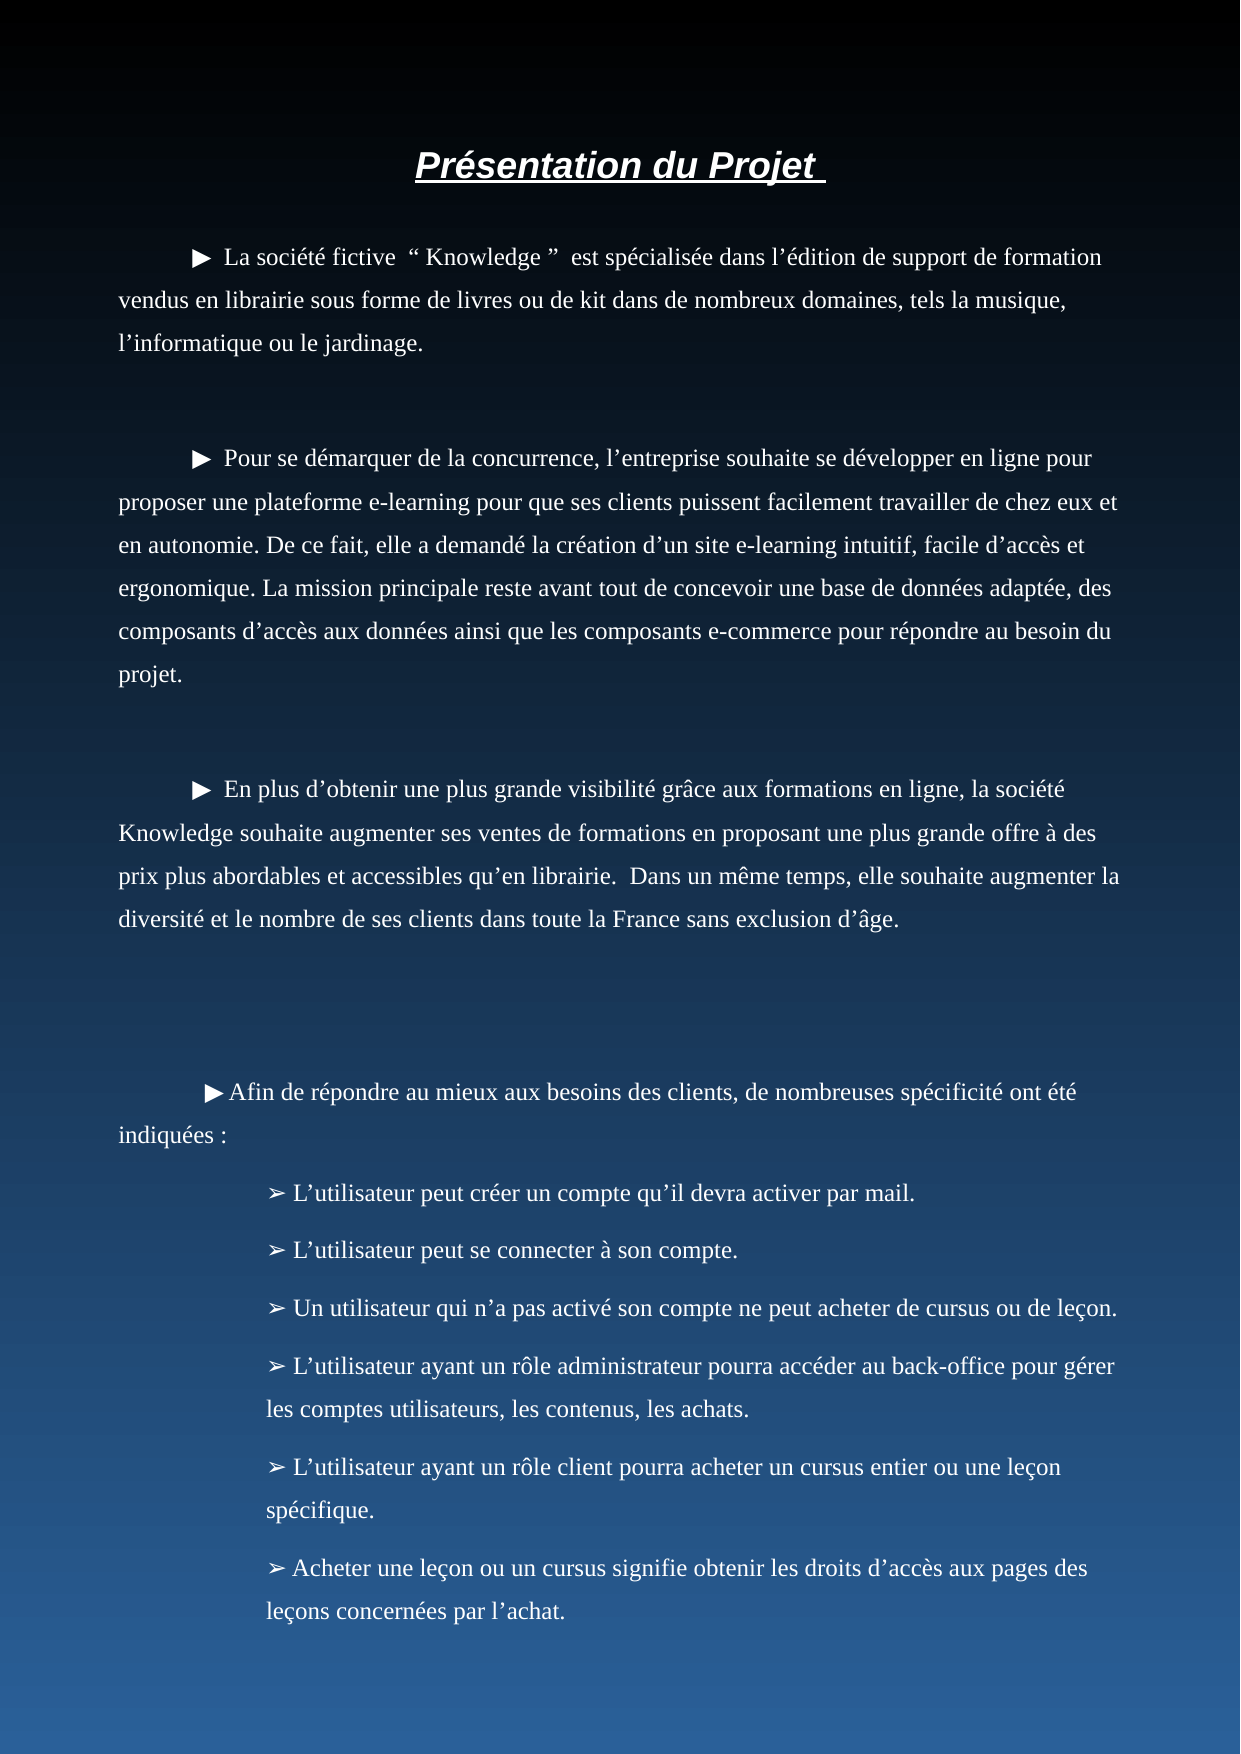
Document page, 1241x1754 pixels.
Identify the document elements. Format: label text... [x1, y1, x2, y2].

text ▶ Pour se démarquer de la concurrence, l’entreprise souhaite se développer en ligne pour proposer une plateforme e-learning pour que ses clients puissent facilement travailler de chez eux et en autonomie. De ce fait, elle a demandé la création d’un site e-learning intuitif, facile d’accès et ergonomique. La mission principale reste avant tout de concevoir une base de données adaptée, des composants d’accès aux données ainsi que les composants e-commerce pour répondre au besoin du projet. [118, 443, 1122, 688]
text ➢ L’utilisateur peut se connecter à son compte. [118, 1236, 1122, 1264]
text ➢ L’utilisateur ayant un rôle administrateur pourra accéder au back-office pour gérer les comptes utilisateurs, les contenus, les achats. [118, 1351, 1122, 1423]
text ▶ Afin de répondre au mieux aux besoins des clients, de nombreuses spécificité ont été indiquées : [118, 1077, 1122, 1149]
text ➢ Un utilisateur qui n’a pas activé son compte ne peut acheter de cursus ou de leçon. [118, 1293, 1122, 1322]
text ➢ L’utilisateur peut créer un compte qu’il devra activer par mail. [118, 1178, 1122, 1207]
subtitle Présentation du Projet [118, 143, 1122, 186]
text ➢ Acheter une leçon ou un cursus signifie obtenir les droits d’accès aux pages des leçons concernées par l’achat. [118, 1553, 1122, 1624]
text ▶ La société fictive “ Knowledge ” est spécialisée dans l’édition de support de formation vendus en librairie sous forme de livres ou de kit dans de nombreux domaines, tels la musique, l’informatique ou le jardinage. [118, 242, 1122, 357]
text ▶ En plus d’obtenir une plus grande visibilité grâce aux formations en ligne, la société Knowledge souhaite augmenter ses ventes de formations en proposant une plus grande offre à des prix plus abordables et accessibles qu’en librairie. Dans un même temps, elle souhaite augmenter la diversité et le nombre de ses clients dans toute la France sans exclusion d’âge. [118, 774, 1122, 933]
text ➢ L’utilisateur ayant un rôle client pourra acheter un cursus entier ou une leçon spécifique. [118, 1452, 1122, 1524]
